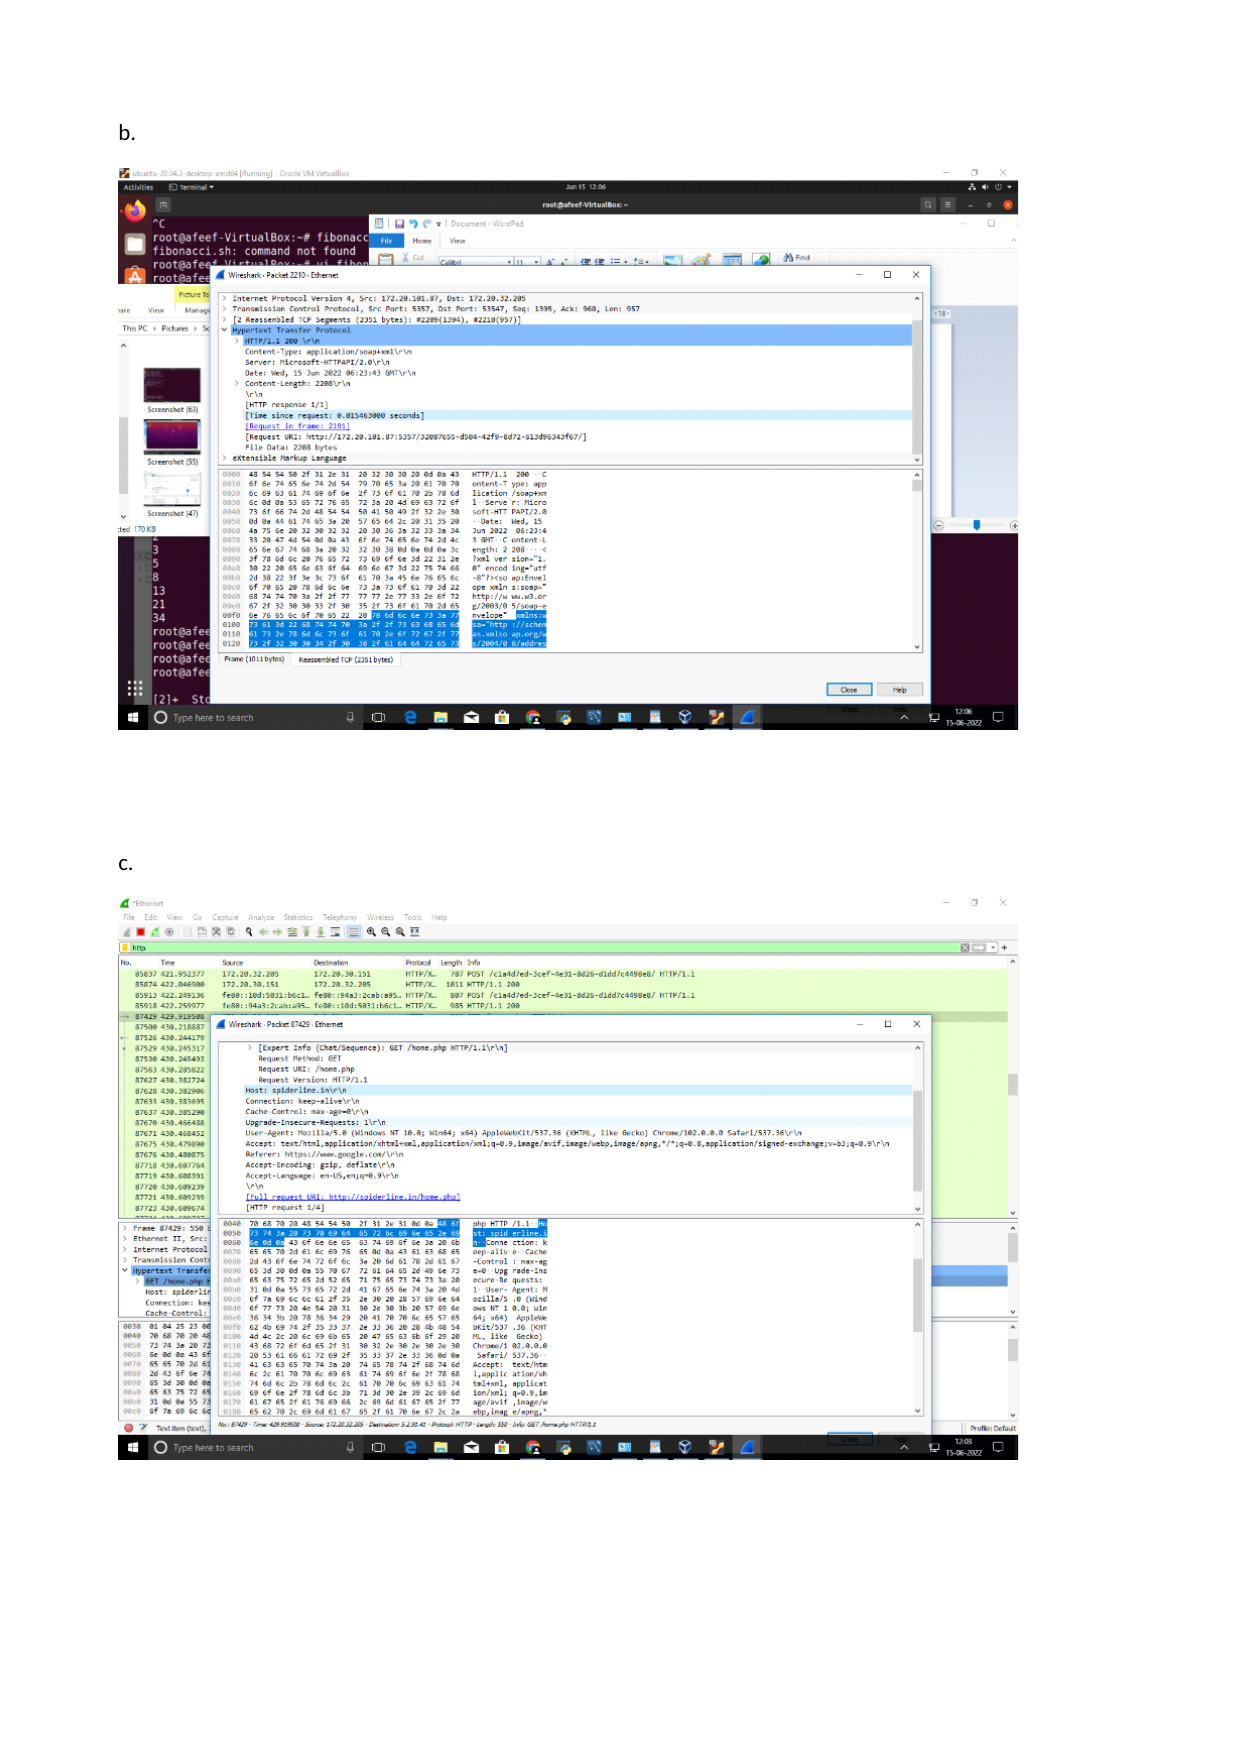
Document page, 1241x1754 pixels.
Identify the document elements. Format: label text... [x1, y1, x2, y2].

text b. [118, 118, 1122, 146]
text c. [118, 848, 1122, 876]
